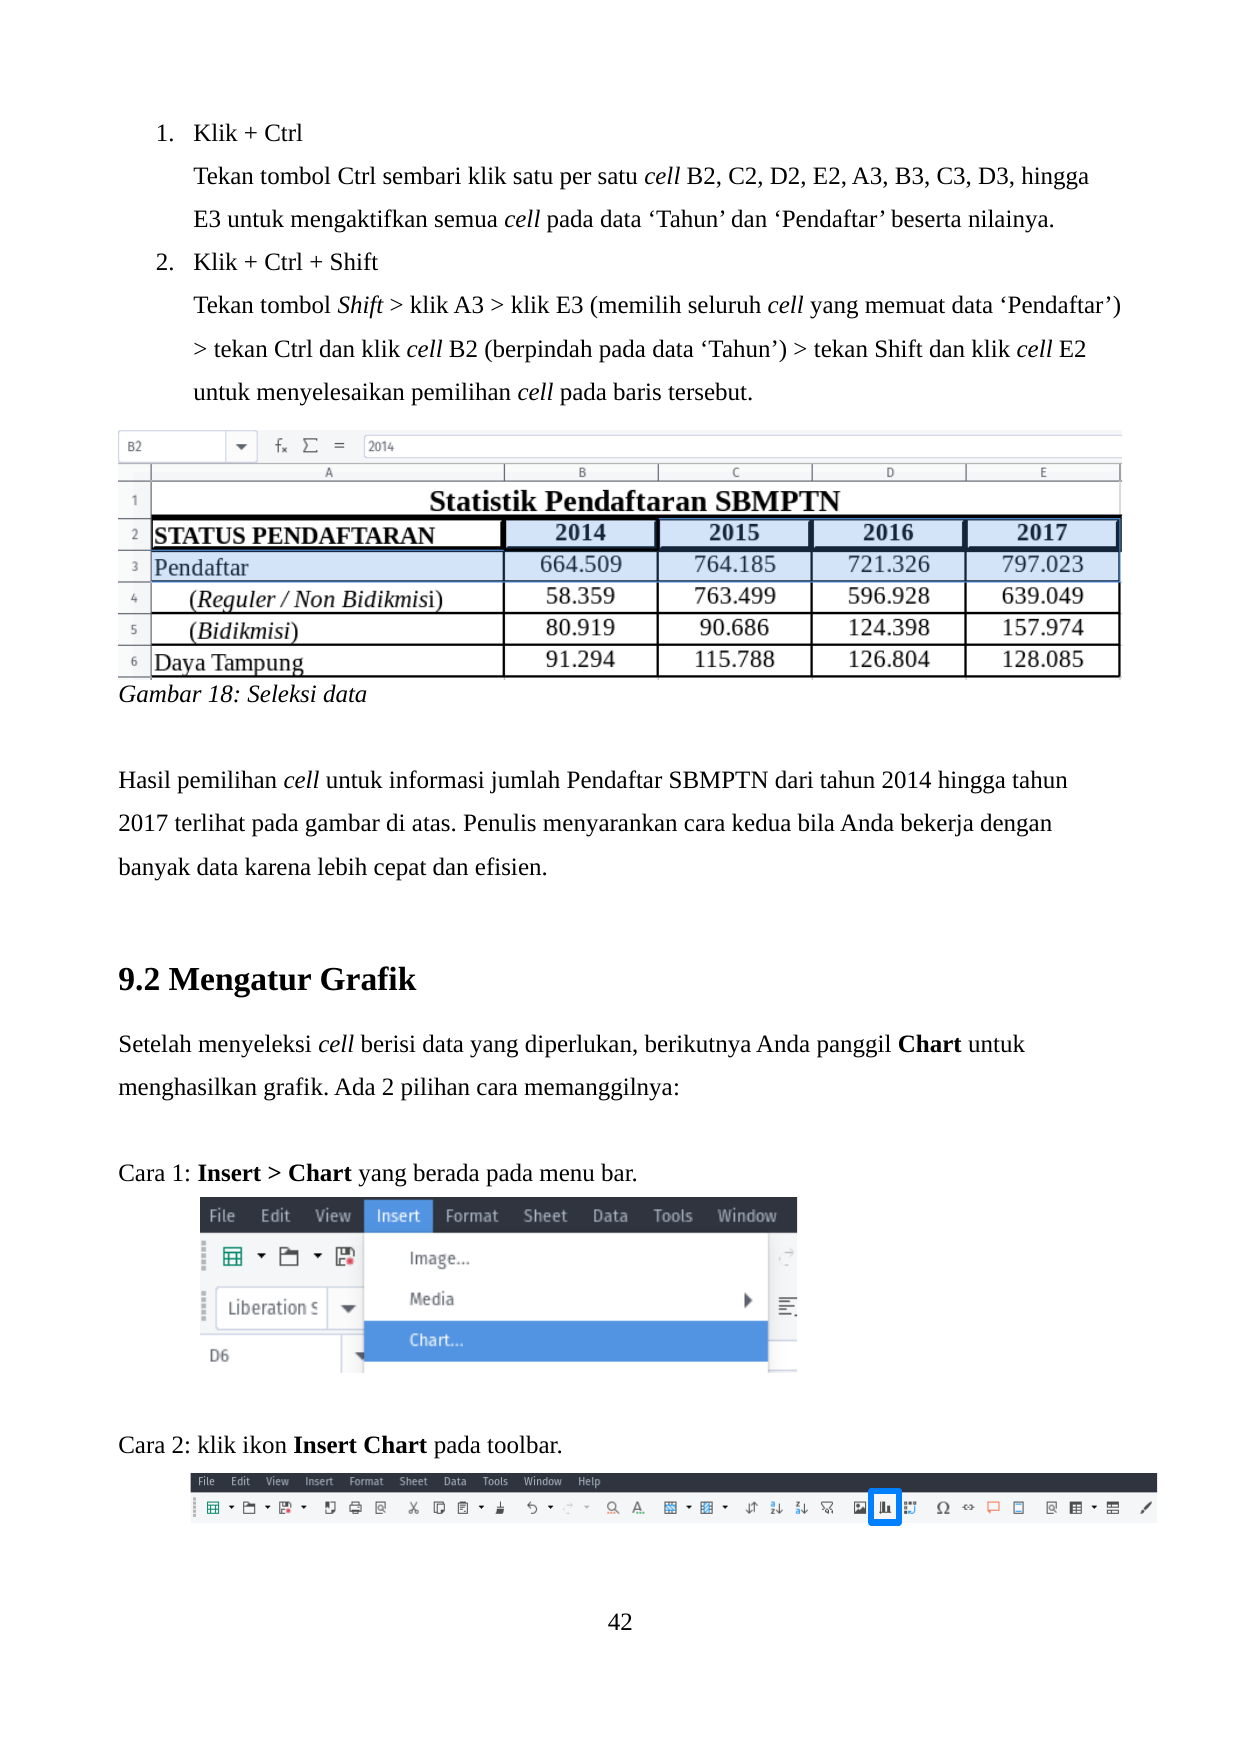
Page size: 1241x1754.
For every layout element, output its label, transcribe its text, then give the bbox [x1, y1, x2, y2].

picture [874, 1494, 896, 1519]
list Klik + Ctrl + Shift [156, 247, 1122, 276]
list Klik + Ctrl [156, 118, 1122, 147]
picture [118, 430, 1123, 680]
text Cara 2: klik ikon Insert Chart pada toolbar. [118, 1430, 1122, 1459]
subtitle 9.2 Mengatur Grafik [118, 959, 1122, 997]
text Gambar 18: Seleksi data [118, 680, 1122, 708]
text Hasil pemilihan cell untuk informasi jumlah Pendaftar SBMPTN dari tahun 2014 hingga tahun 2017 terlihat pada gambar di atas. Penulis menyarankan cara kedua bila Anda bekerja dengan banyak data karena lebih cepat dan efisien. [118, 765, 1122, 880]
picture [190, 1473, 1158, 1523]
list Tekan tombol Ctrl sembari klik satu per satu cell B2, C2, D2, E2, A3, B3, C3, D3, hingga E3 untuk mengaktifkan semua cell pada data ‘Tahun’ dan ‘Pendaftar’ beserta nilainya. [156, 161, 1122, 233]
text Cara 1: Insert > Chart yang berada pada menu bar. [118, 1158, 1122, 1187]
list Tekan tombol Shift > klik A3 > klik E3 (memilih seluruh cell yang memuat data ‘Pendaftar’) > tekan Ctrl dan klik cell B2 (berpindah pada data ‘Tahun’) > tekan Shift dan klik cell E2 untuk menyelesaikan pemilihan cell pada baris tersebut. [156, 291, 1122, 406]
picture [200, 1197, 798, 1373]
text Setelah menyeleksi cell berisi data yang diperlukan, berikutnya Anda panggil Chart untuk menghasilkan grafik. Ada 2 pilihan cara memanggilnya: [118, 1029, 1122, 1101]
